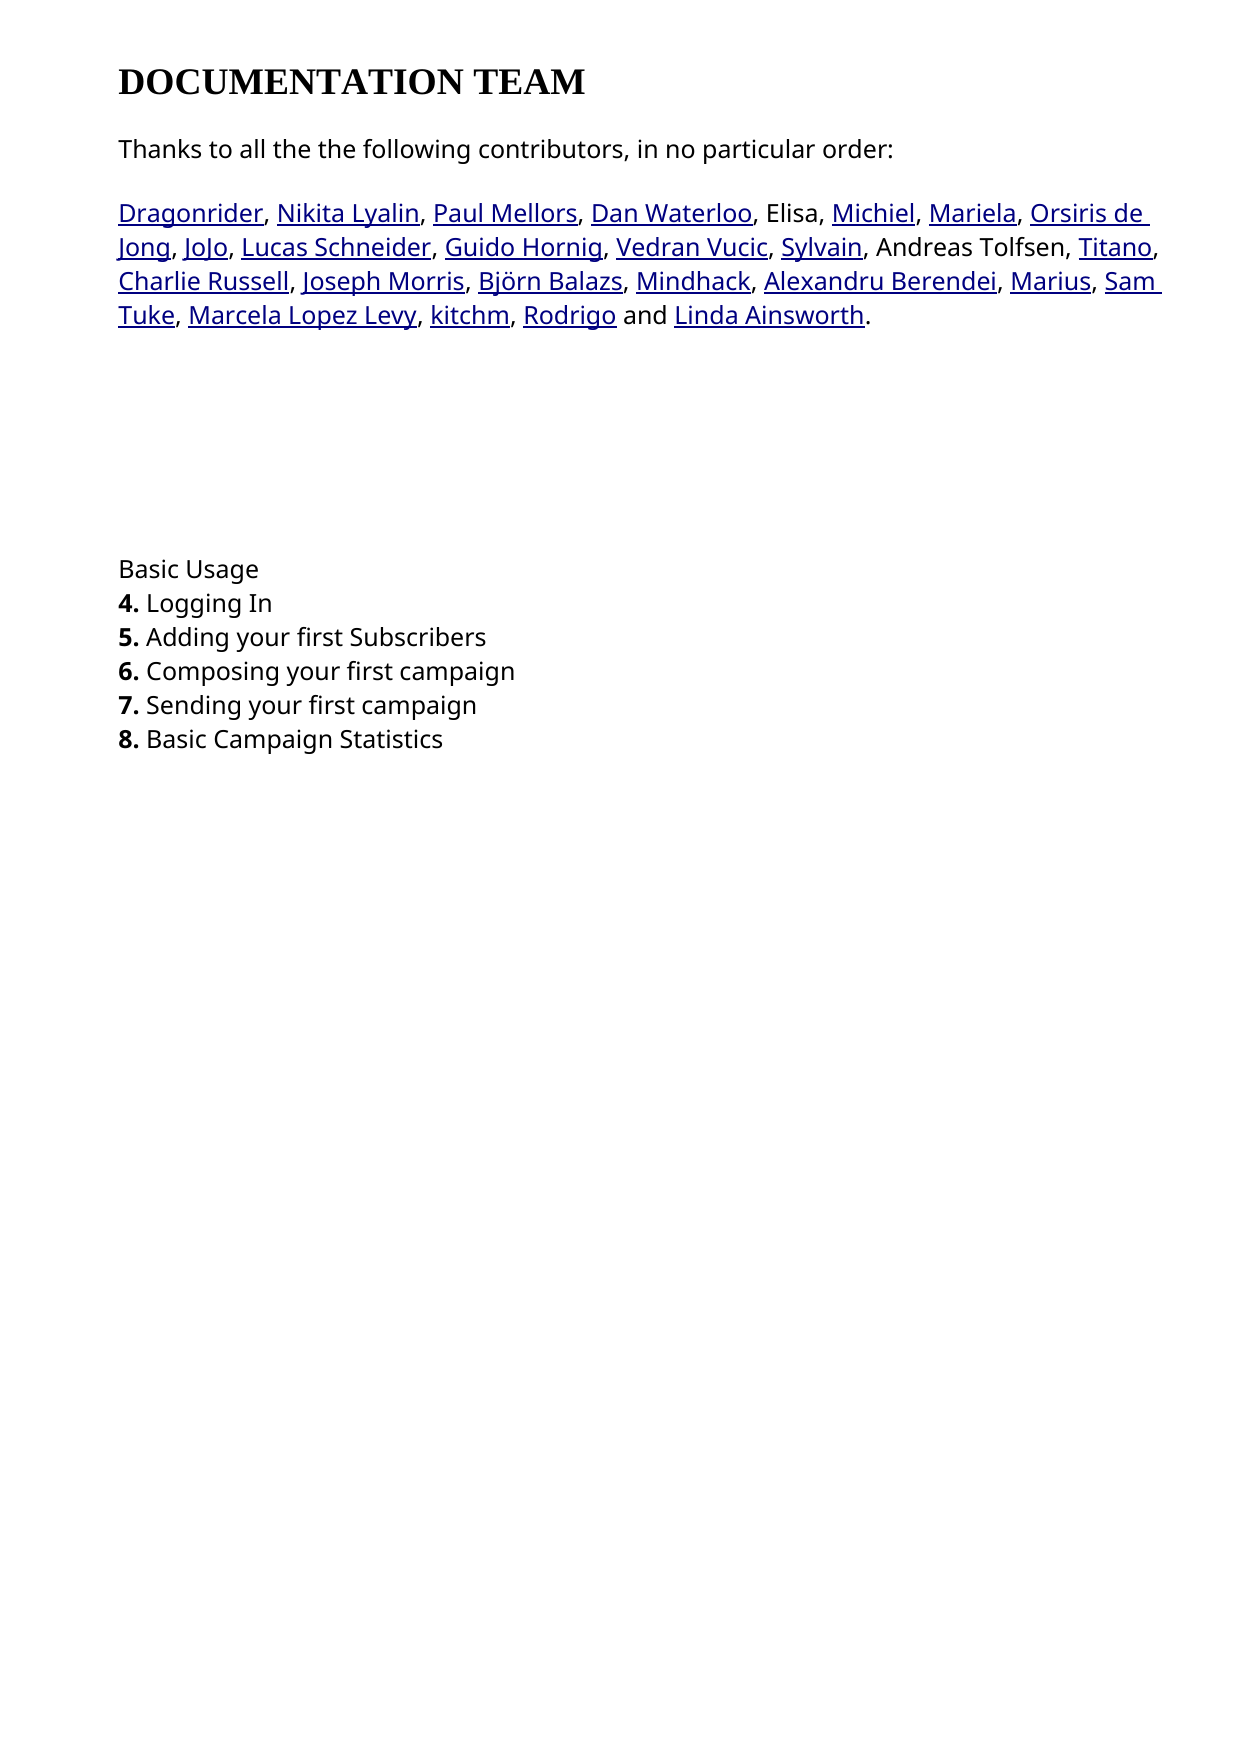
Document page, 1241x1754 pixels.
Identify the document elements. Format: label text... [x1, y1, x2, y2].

text Basic Usage [118, 552, 1181, 586]
text 5. Adding your first Subscribers [118, 620, 1181, 654]
text 4. Logging In [118, 586, 1181, 620]
subtitle Documentation team [118, 59, 1181, 102]
text 7. Sending your first campaign [118, 688, 1181, 722]
text Dragonrider, Nikita Lyalin, Paul Mellors, Dan Waterloo, Elisa, Michiel, Mariela, Orsiris de Jong, JoJo, Lucas Schneider, Guido Hornig, Vedran Vucic, Sylvain, Andreas Tolfsen, Titano, Charlie Russell, Joseph Morris, Björn Balazs, Mindhack, Alexandru Berendei, Marius, Sam Tuke, Marcela Lopez Levy, kitchm, Rodrigo and Linda Ainsworth. [118, 195, 1181, 331]
text 6. Composing your first campaign [118, 654, 1181, 688]
text Thanks to all the the following contributors, in no particular order: [118, 132, 1181, 166]
text 8. Basic Campaign Statistics [118, 722, 1181, 756]
